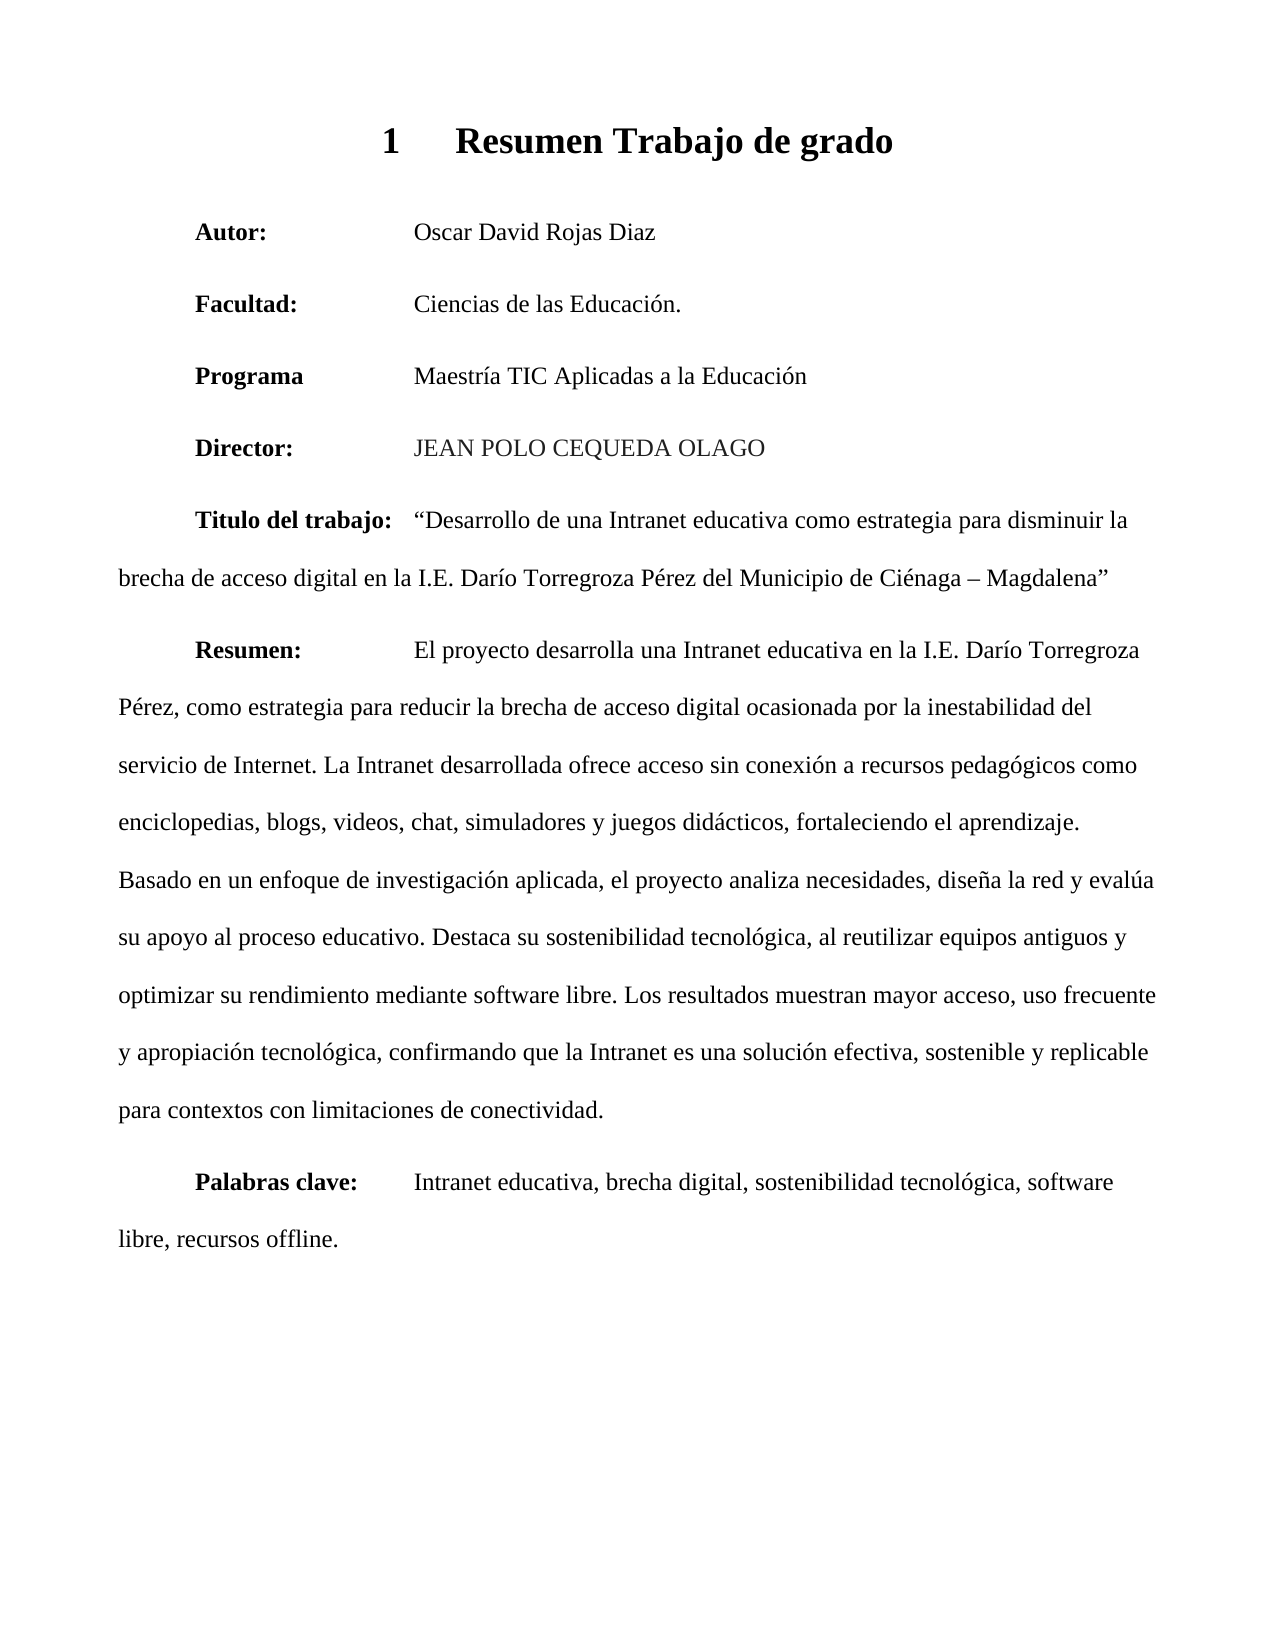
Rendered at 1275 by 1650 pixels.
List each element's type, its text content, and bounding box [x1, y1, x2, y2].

text Resumen: El proyecto desarrolla una Intranet educativa en la I.E. Darío Torregroza Pérez, como estrategia para reducir la brecha de acceso digital ocasionada por la inestabilidad del servicio de Internet. La Intranet desarrollada ofrece acceso sin conexión a recursos pedagógicos como enciclopedias, blogs, videos, chat, simuladores y juegos didácticos, fortaleciendo el aprendizaje. Basado en un enfoque de investigación aplicada, el proyecto analiza necesidades, diseña la red y evalúa su apoyo al proceso educativo. Destaca su sostenibilidad tecnológica, al reutilizar equipos antiguos y optimizar su rendimiento mediante software libre. Los resultados muestran mayor acceso, uso frecuente y apropiación tecnológica, confirmando que la Intranet es una solución efectiva, sostenible y replicable para contextos con limitaciones de conectividad. [118, 635, 1157, 1123]
text Autor: Oscar David Rojas Diaz [118, 217, 1157, 246]
text Facultad: Ciencias de las Educación. [118, 289, 1157, 318]
text Programa Maestría TIC Aplicadas a la Educación [118, 361, 1157, 390]
subtitle Resumen Trabajo de grado [118, 118, 1157, 161]
text Titulo del trabajo: “Desarrollo de una Intranet educativa como estrategia para disminuir la brecha de acceso digital en la I.E. Darío Torregroza Pérez del Municipio de Ciénaga – Magdalena” [118, 505, 1157, 591]
text Director: JEAN POLO CEQUEDA OLAGO [118, 433, 1157, 462]
text Palabras clave: Intranet educativa, brecha digital, sostenibilidad tecnológica, software libre, recursos offline. [118, 1167, 1157, 1253]
